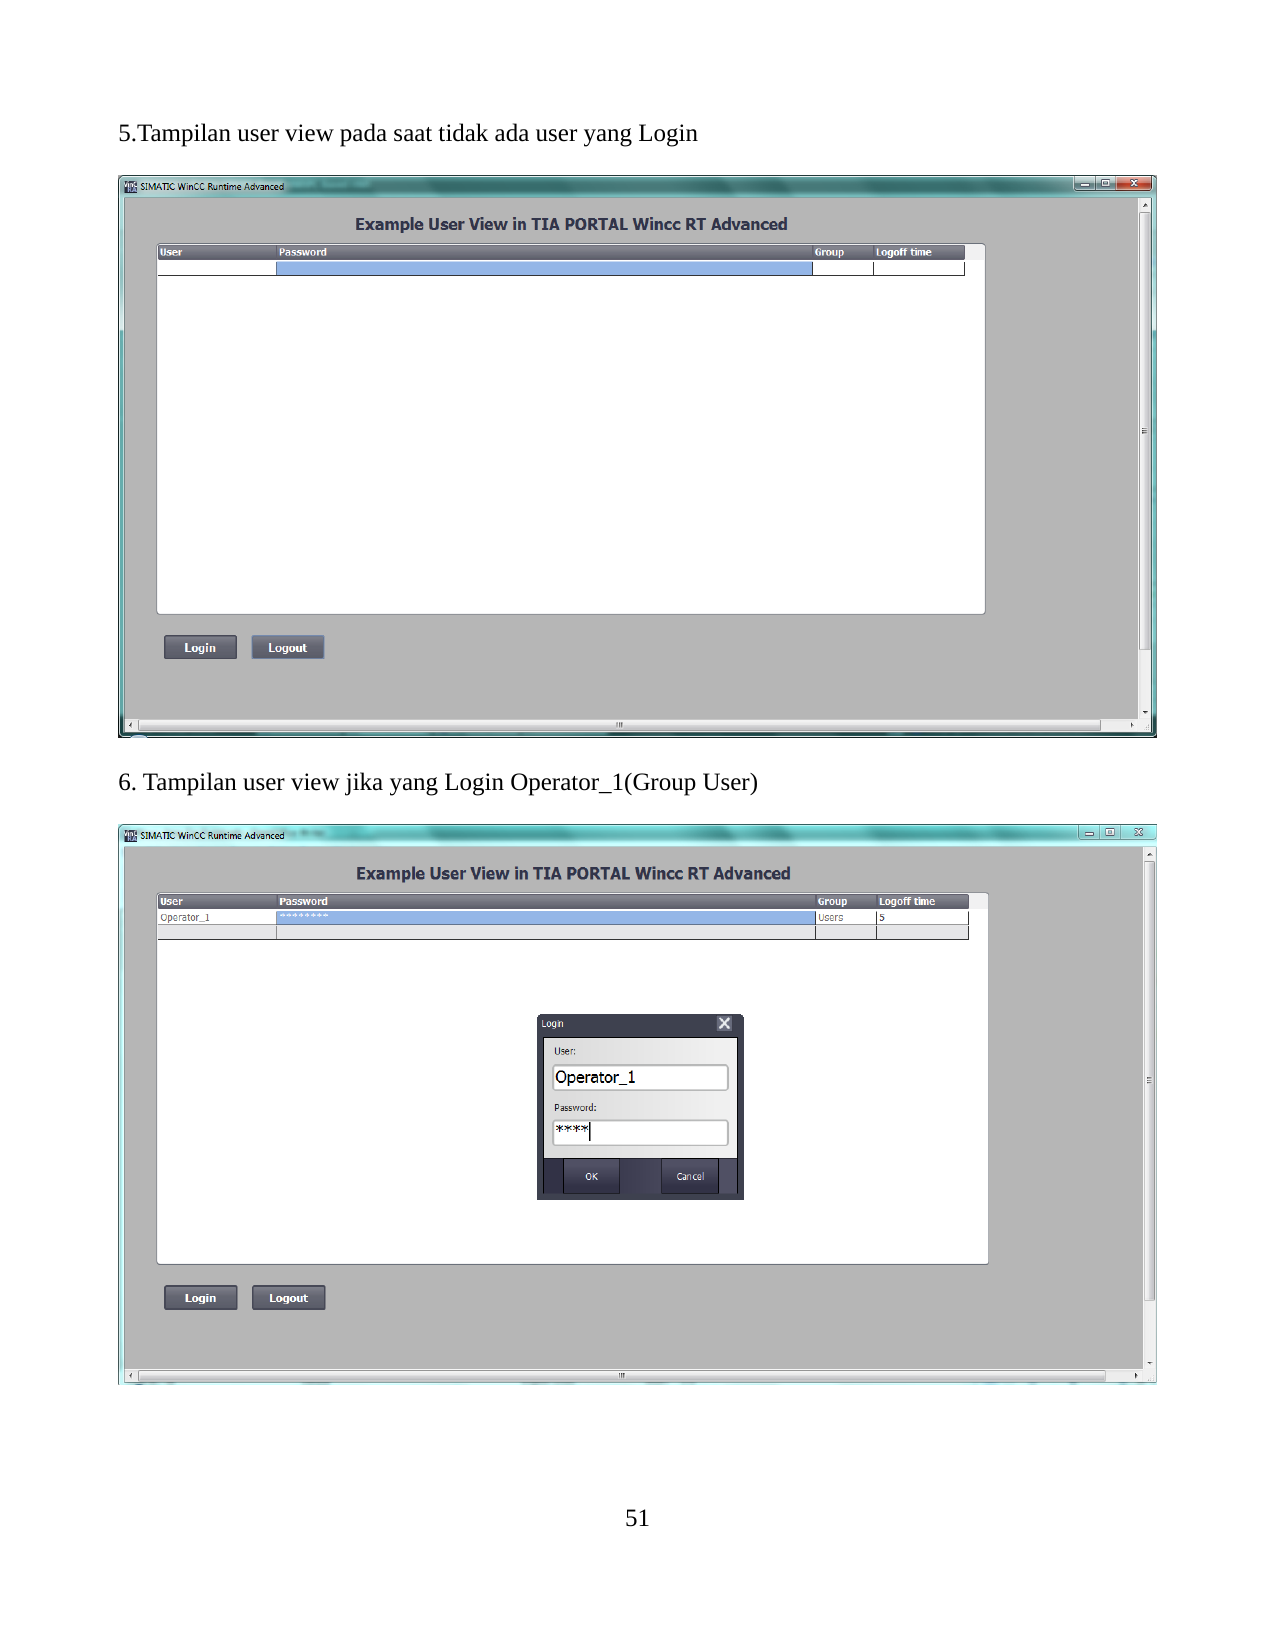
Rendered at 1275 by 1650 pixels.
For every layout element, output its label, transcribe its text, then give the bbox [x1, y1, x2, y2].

text 6. Tampilan user view jika yang Login Operator_1(Group User) [118, 767, 1157, 796]
picture [118, 824, 1157, 1385]
picture [118, 175, 1157, 739]
text 5.Tampilan user view pada saat tidak ada user yang Login [118, 118, 1157, 147]
